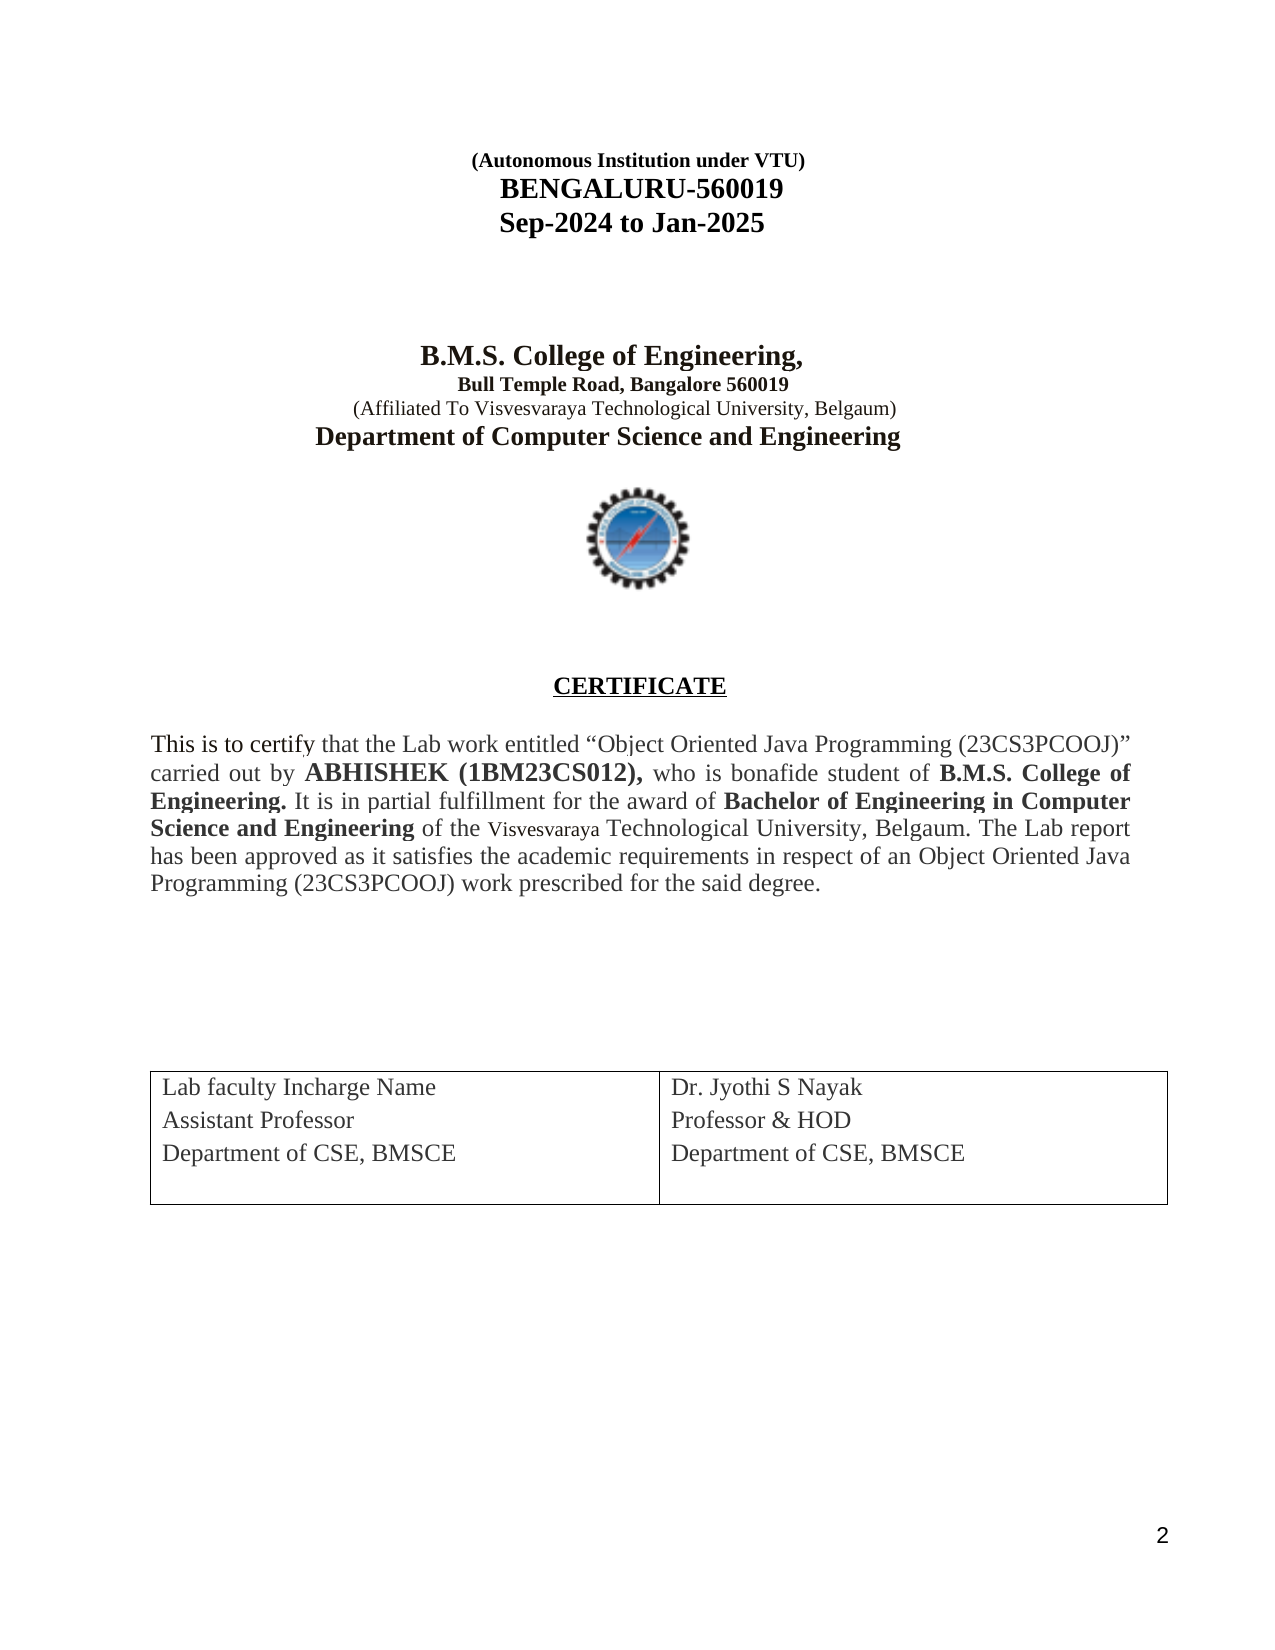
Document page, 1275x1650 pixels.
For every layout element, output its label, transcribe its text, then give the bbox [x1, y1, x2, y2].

text Sep-2024 to Jan-2025 [477, 205, 1169, 239]
text Bull Temple Road, Bangalore 560019 [457, 371, 1169, 396]
table_header Lab faculty Incharge Name Assistant Professor Department of CSE, BMSCE [151, 1072, 659, 1204]
table_header Dr. Jyothi S Nayak Professor & HOD Department of CSE, BMSCE [660, 1072, 1167, 1204]
text (Autonomous Institution under VTU) [471, 147, 1169, 172]
text BENGALURU-560019 [500, 172, 1169, 205]
text This is to certify that the Lab work entitled “Object Oriented Java Programming (23CS3PCOOJ)” carried out by ABHISHEK (1BM23CS012), who is bonafide student of B.M.S. College of Engineering. It is in partial fulfillment for the award of Bachelor of Engineering in Computer Science and Engineering of the Visvesvaraya Technological University, Belgaum. The Lab report has been approved as it satisfies the academic requirements in respect of an Object Oriented Java Programming (23CS3PCOOJ) work prescribed for the said degree. [150, 730, 1131, 897]
text B.M.S. College of Engineering, [420, 338, 1169, 371]
text (Affiliated To Visvesvaraya Technological University, Belgaum) [353, 396, 1169, 419]
text CERTIFICATE [553, 671, 1169, 700]
text Department of Computer Science and Engineering [315, 419, 1169, 451]
